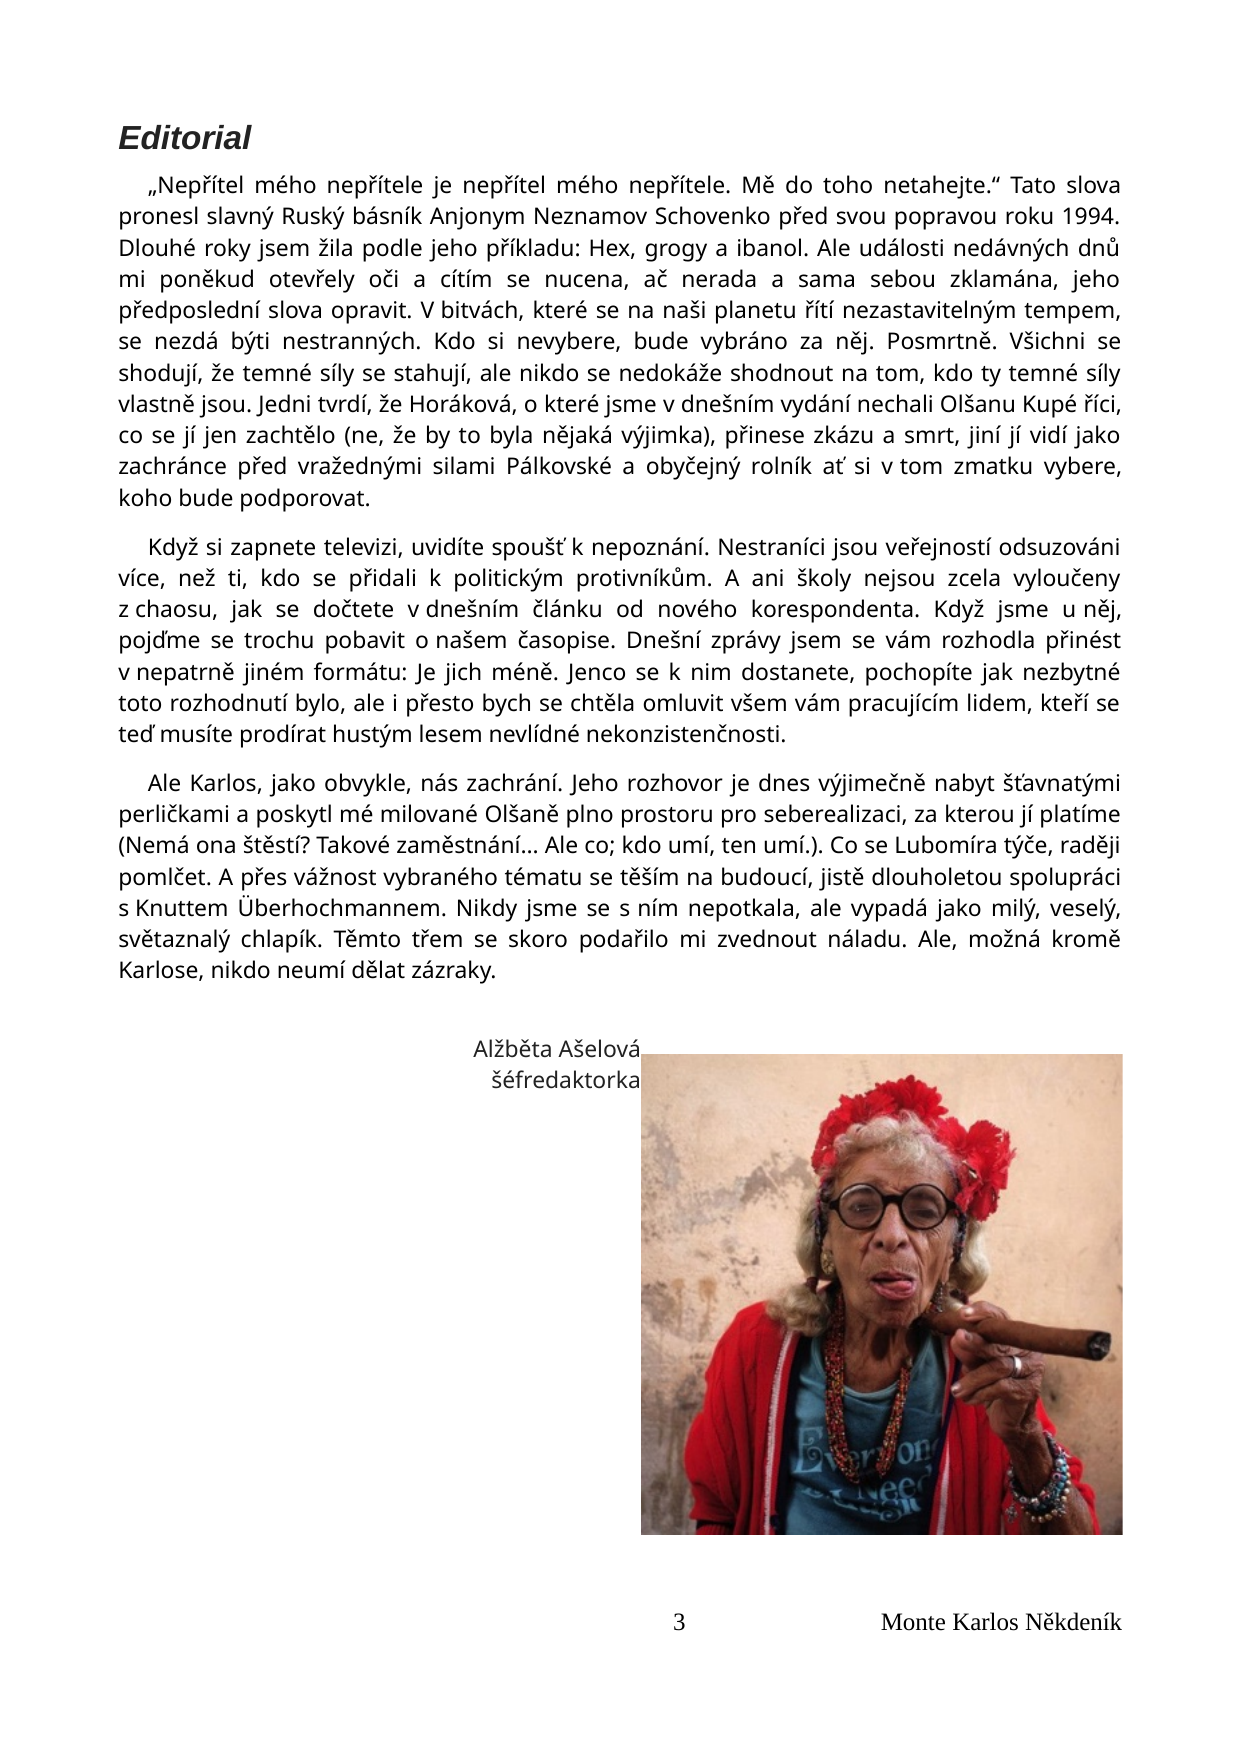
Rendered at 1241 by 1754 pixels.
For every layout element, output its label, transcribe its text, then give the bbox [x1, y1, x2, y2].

text „Nepřítel mého nepřítele je nepřítel mého nepřítele. Mě do toho netahejte.“ Tato slova pronesl slavný Ruský básník Anjonym Neznamov Schovenko před svou popravou roku 1994. Dlouhé roky jsem žila podle jeho příkladu: Hex, grogy a ibanol. Ale události nedávných dnů mi poněkud otevřely oči a cítím se nucena, ač nerada a sama sebou zklamána, jeho předposlední slova opravit. V bitvách, které se na naši planetu řítí nezastavitelným tempem, se nezdá býti nestranných. Kdo si nevybere, bude vybráno za něj. Posmrtně. Všichni se shodují, že temné síly se stahují, ale nikdo se nedokáže shodnout na tom, kdo ty temné síly vlastně jsou. Jedni tvrdí, že Horáková, o které jsme v dnešním vydání nechali Olšanu Kupé říci, co se jí jen zachtělo (ne, že by to byla nějaká výjimka), přinese zkázu a smrt, jiní jí vidí jako zachránce před vražednými silami Pálkovské a obyčejný rolník ať si v tom zmatku vybere, koho bude podporovat. [118, 169, 1122, 513]
picture [641, 1054, 1123, 1535]
subtitle Editorial [118, 118, 1122, 157]
text Ale Karlos, jako obvykle, nás zachrání. Jeho rozhovor je dnes výjimečně nabyt šťavnatými perličkami a poskytl mé milované Olšaně plno prostoru pro seberealizaci, za kterou jí platíme (Nemá ona štěstí? Takové zaměstnání… Ale co; kdo umí, ten umí.). Co se Lubomíra týče, raději pomlčet. A přes vážnost vybraného tématu se těším na budoucí, jistě dlouholetou spolupráci s Knuttem Überhochmannem. Nikdy jsme se s ním nepotkala, ale vypadá jako milý, veselý, světaznalý chlapík. Těmto třem se skoro podařilo mi zvednout náladu. Ale, možná kromě Karlose, nikdo neumí dělat zázraky. [118, 767, 1122, 986]
text Alžběta Ašelová [118, 1033, 1122, 1064]
text Když si zapnete televizi, uvidíte spoušť k nepoznání. Nestraníci jsou veřejností odsuzováni více, než ti, kdo se přidali k politickým protivníkům. A ani školy nejsou zcela vyloučeny z chaosu, jak se dočtete v dnešním článku od nového korespondenta. Když jsme u něj, pojďme se trochu pobavit o našem časopise. Dnešní zprávy jsem se vám rozhodla přinést v nepatrně jiném formátu: Je jich méně. Jenco se k nim dostanete, pochopíte jak nezbytné toto rozhodnutí bylo, ale i přesto bych se chtěla omluvit všem vám pracujícím lidem, kteří se teď musíte prodírat hustým lesem nevlídné nekonzistenčnosti. [118, 530, 1122, 749]
text šéfredaktorka [118, 1064, 641, 1095]
